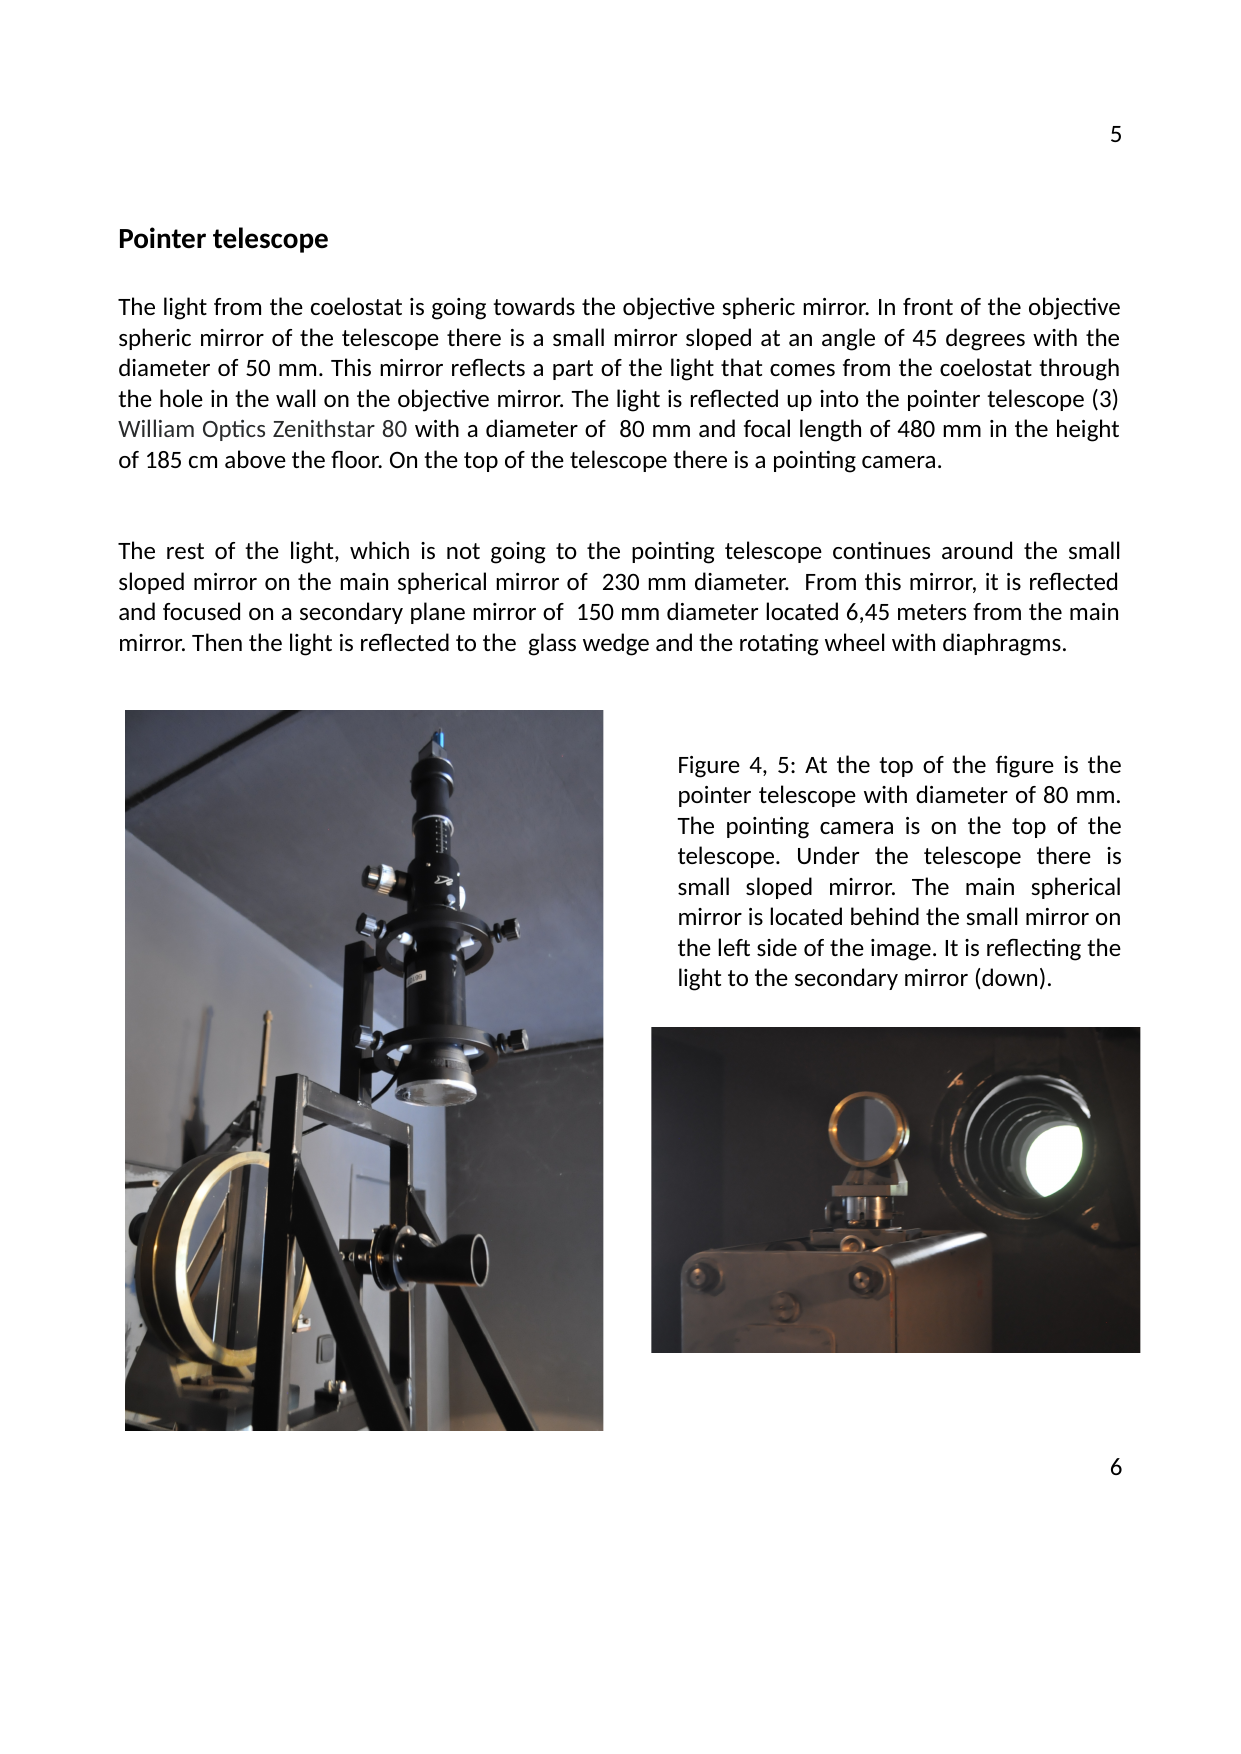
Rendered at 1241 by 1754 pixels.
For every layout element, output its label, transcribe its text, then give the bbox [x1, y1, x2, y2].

picture [125, 710, 604, 1431]
picture [651, 1027, 1141, 1353]
text 6 [118, 1451, 1122, 1481]
text 5 [118, 118, 1122, 149]
text The light from the coelostat is going towards the objective spheric mirror. In front of the objective spheric mirror of the telescope there is a small mirror sloped at an angle of 45 degrees with the diameter of 50 mm. This mirror reflects a part of the light that comes from the coelostat through the hole in the wall on the objective mirror. The light is reflected up into the pointer telescope (3) William Optics Zenithstar 80 with a diameter of 80 mm and focal length of 480 mm in the height of 185 cm above the floor. On the top of the telescope there is a pointing camera. [118, 291, 1122, 474]
text Figure 4, 5: At the top of the figure is the pointer telescope with diameter of 80 mm. The pointing camera is on the top of the telescope. Under the telescope there is small sloped mirror. The main spherical mirror is located behind the small mirror on the left side of the image. It is reflecting the light to the secondary mirror (down). [604, 749, 1122, 993]
text The rest of the light, which is not going to the pointing telescope continues around the small sloped mirror on the main spherical mirror of 230 mm diameter. From this mirror, it is reflected and focused on a secondary plane mirror of 150 mm diameter located 6,45 meters from the main mirror. Then the light is reflected to the glass wedge and the rotating wheel with diaphragms. [118, 535, 1122, 657]
text Pointer telescope [118, 220, 1122, 256]
